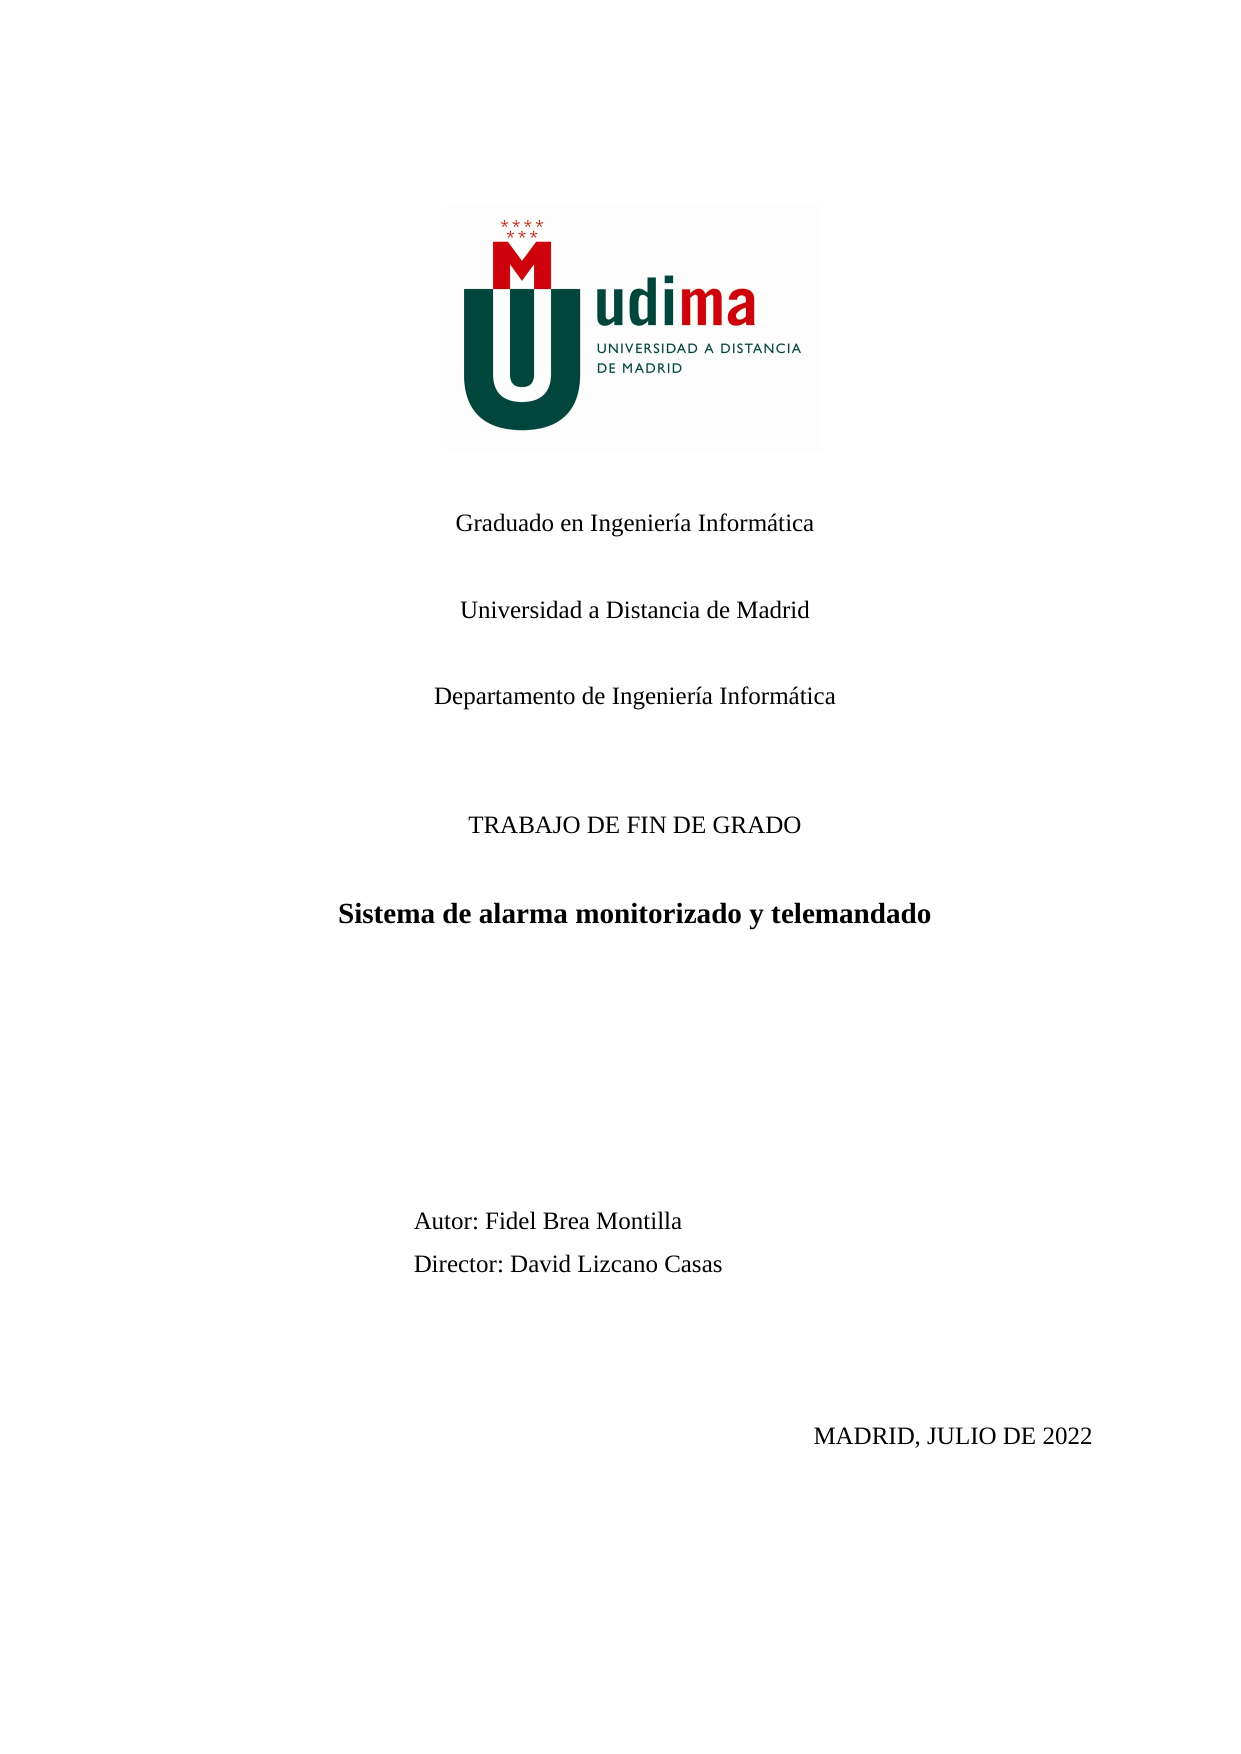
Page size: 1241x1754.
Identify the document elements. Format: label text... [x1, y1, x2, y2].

picture [446, 206, 823, 451]
text Autor: Fidel Brea Montilla [413, 1206, 1092, 1234]
text Sistema de alarma monitorizado y telemandado [177, 897, 1092, 930]
text Director: David Lizcano Casas [413, 1249, 1092, 1278]
text Departamento de Ingeniería Informática [177, 681, 1092, 710]
text TRABAJO DE FIN DE GRADO [177, 810, 1092, 839]
text Graduado en Ingeniería Informática [177, 508, 1092, 537]
text MADRID, JULIO DE 2022 [177, 1421, 1092, 1450]
text Universidad a Distancia de Madrid [177, 595, 1092, 623]
